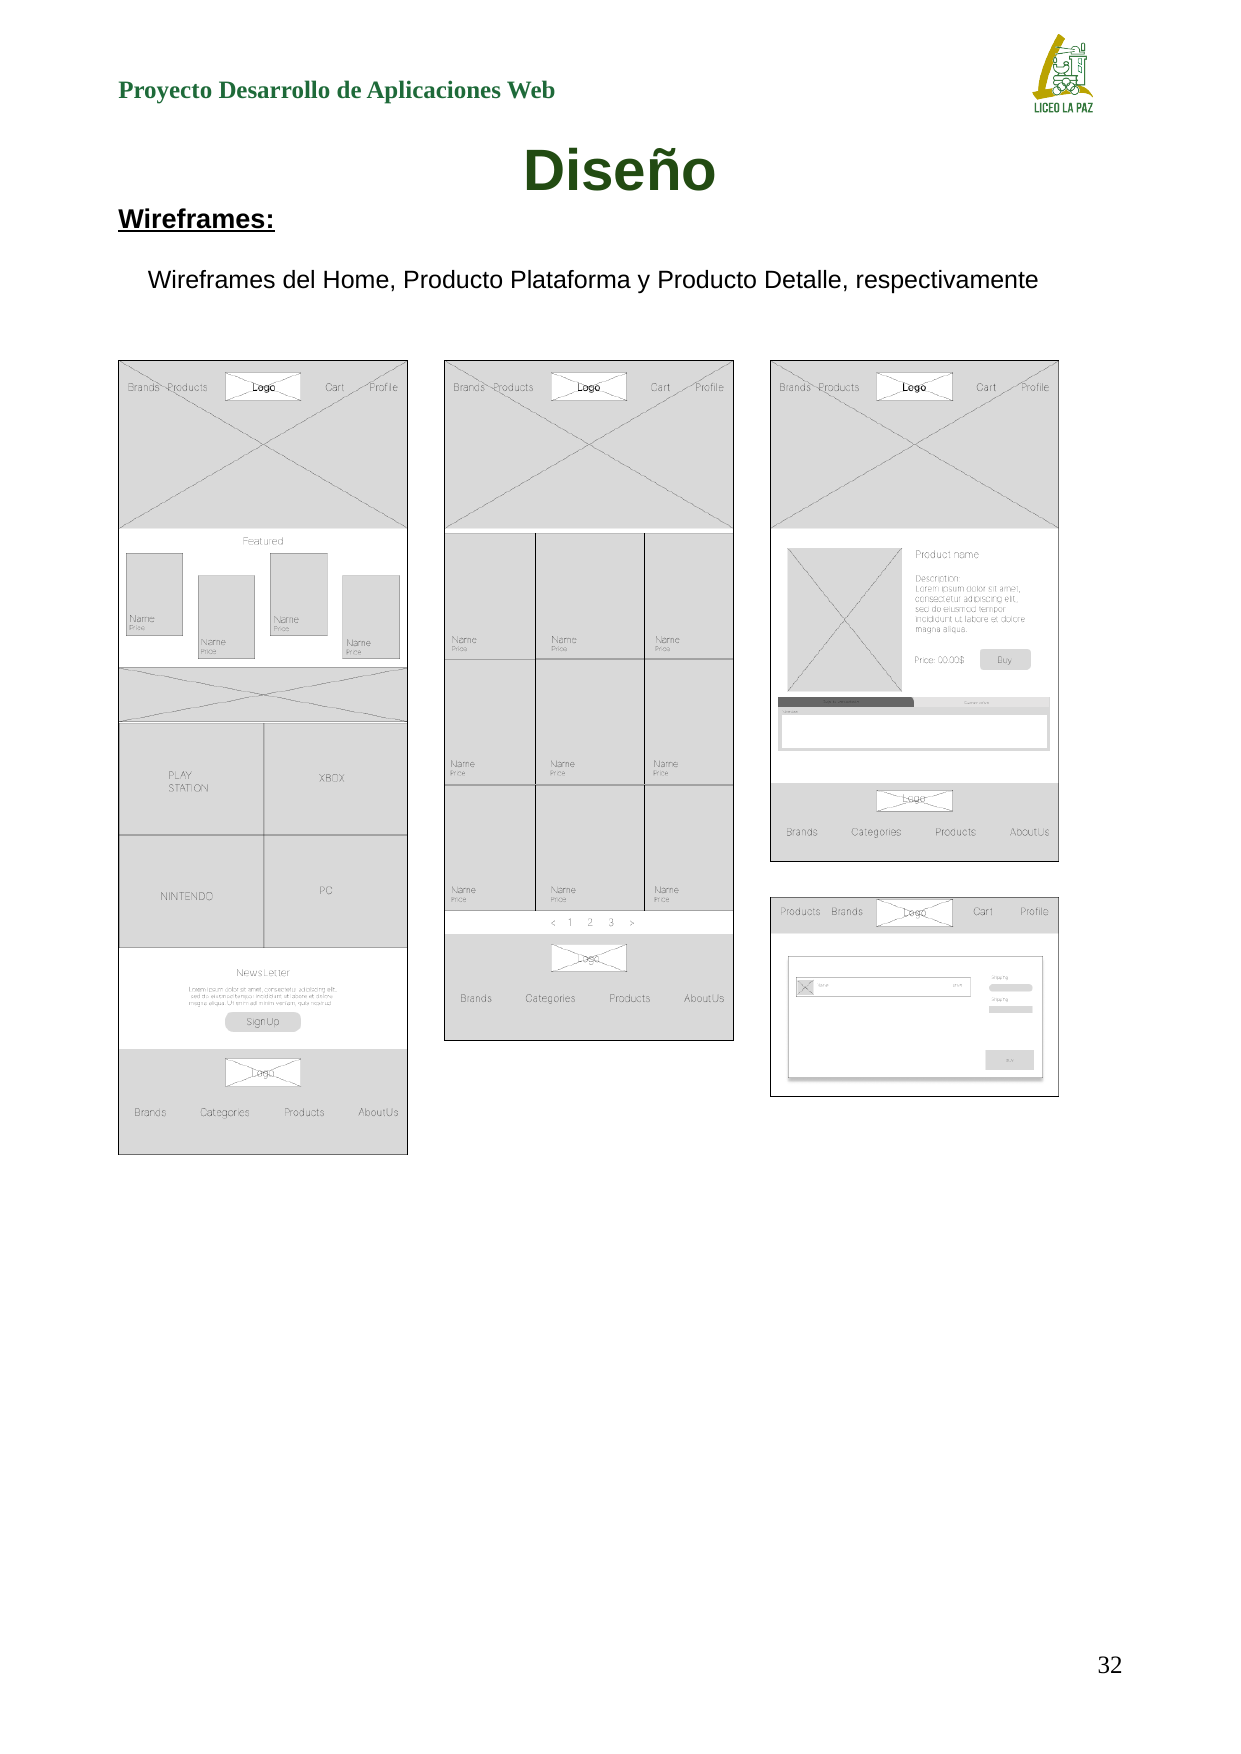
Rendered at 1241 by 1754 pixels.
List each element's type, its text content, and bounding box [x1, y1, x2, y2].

picture [1025, 26, 1100, 121]
text Wireframes del Home, Producto Plataforma y Producto Detalle, respectivamente [118, 265, 1122, 294]
subtitle Wireframes: [118, 203, 1122, 234]
picture [118, 360, 1059, 1155]
subtitle Diseño [118, 136, 1122, 203]
